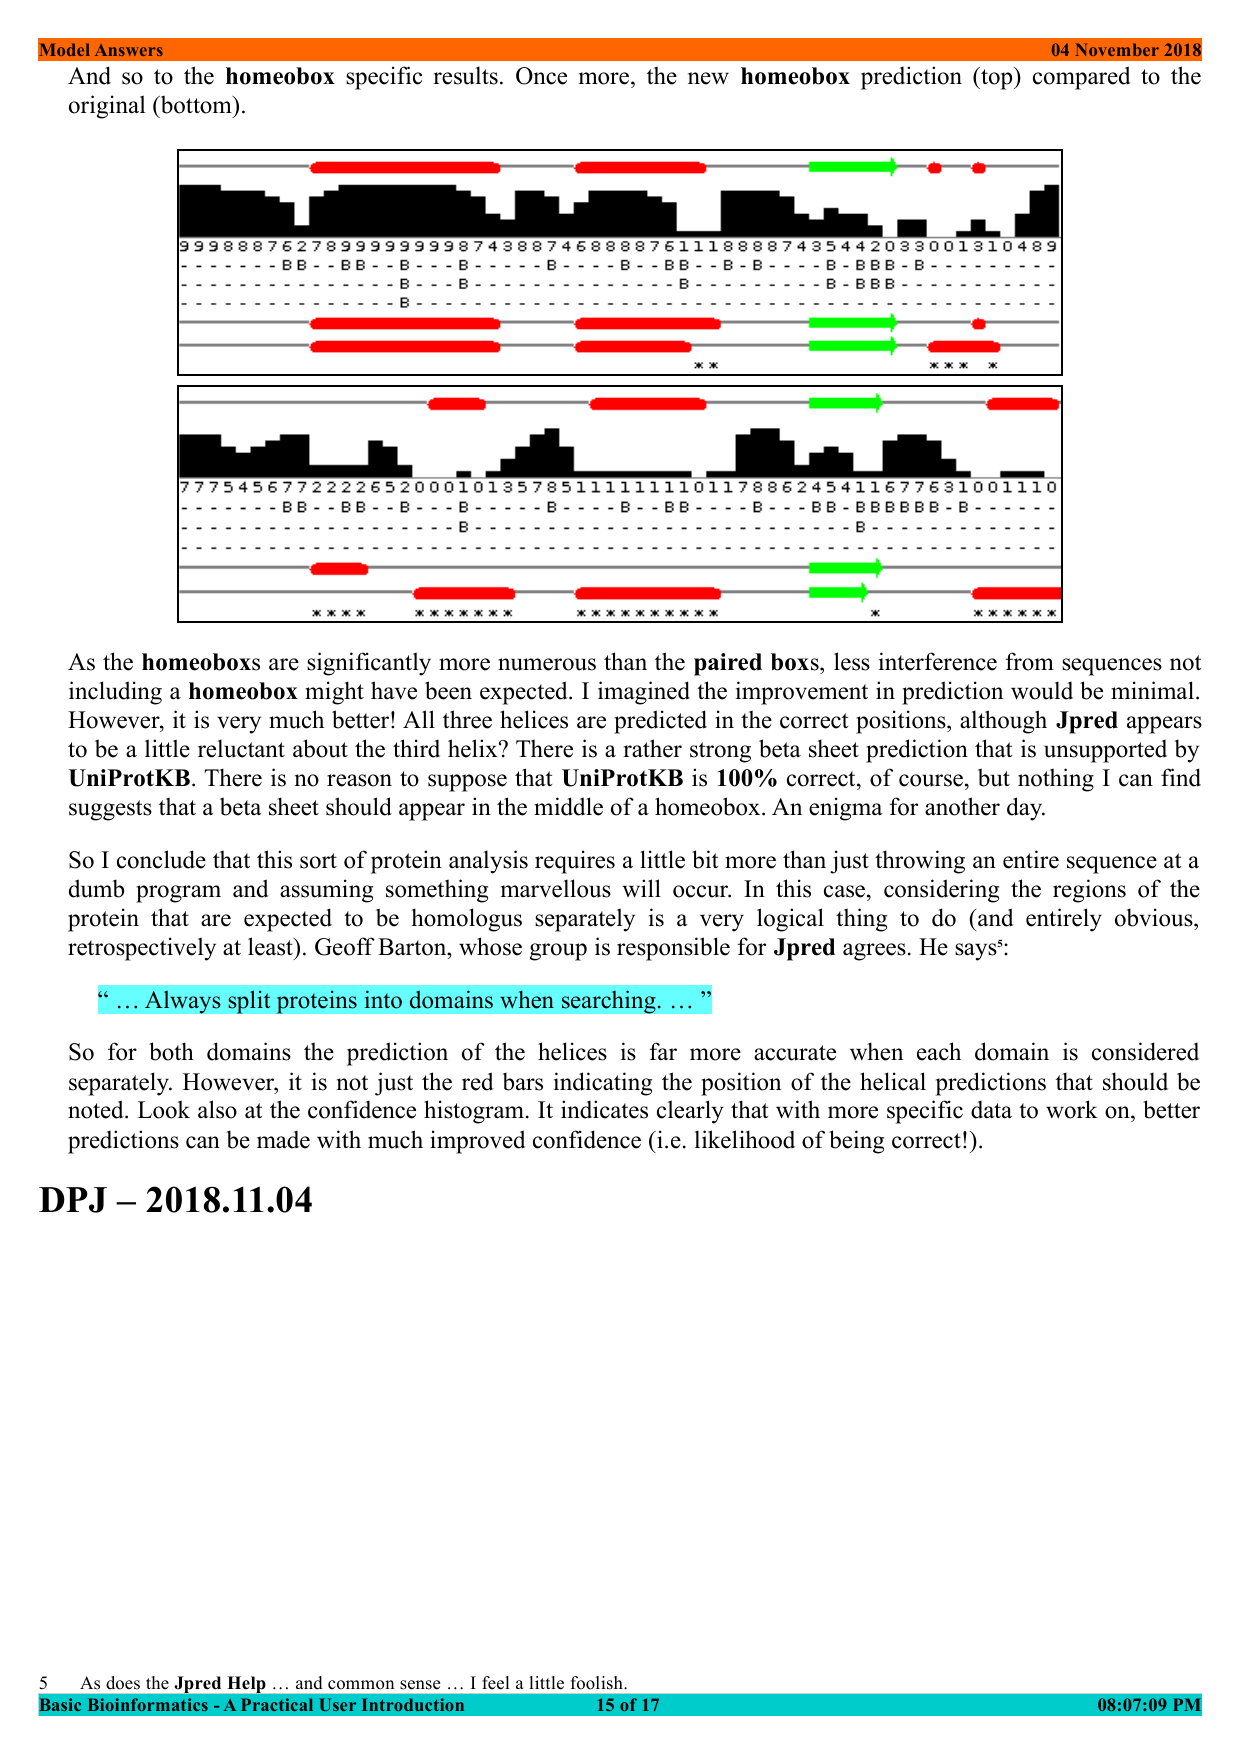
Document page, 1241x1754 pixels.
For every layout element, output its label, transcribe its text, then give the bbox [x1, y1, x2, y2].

text As the homeoboxs are significantly more numerous than the paired boxs, less interference from sequences not including a homeobox might have been expected. I imagined the improvement in prediction would be minimal. However, it is very much better! All three helices are predicted in the correct positions, although Jpred appears to be a little reluctant about the third helix? There is a rather strong beta sheet prediction that is unsupported by UniProtKB. There is no reason to suppose that UniProtKB is 100% correct, of course, but nothing I can find suggests that a beta sheet should appear in the middle of a homeobox. An enigma for another day. [68, 136, 1202, 821]
text As does the Jpred Help … and common sense … I feel a little foolish. [38, 1671, 1202, 1693]
picture [179, 151, 1061, 374]
text So for both domains the prediction of the helices is far more accurate when each domain is considered separately. However, it is not just the red bars indicating the position of the helical predictions that should be noted. Look also at the confidence histogram. It indicates clearly that with more specific data to work on, better predictions can be made with much improved confidence (i.e. likelihood of being correct!). [68, 1037, 1202, 1153]
picture [179, 387, 1061, 621]
text So I conclude that this sort of protein analysis requires a little bit more than just throwing an entire sequence at a dumb program and assuming something marvellous will occur. In this case, considering the regions of the protein that are expected to be homologus separately is a very logical thing to do (and entirely obvious, retrospectively at least). Geoff Barton, whose group is responsible for Jpred agrees. He says: [68, 845, 1202, 961]
text And so to the homeobox specific results. Once more, the new homeobox prediction (top) compared to the original (bottom). [68, 61, 1202, 119]
text DPJ – 2018.11.04 [38, 1177, 1202, 1220]
text “ … Always split proteins into domains when searching. … ” [97, 984, 1202, 1014]
